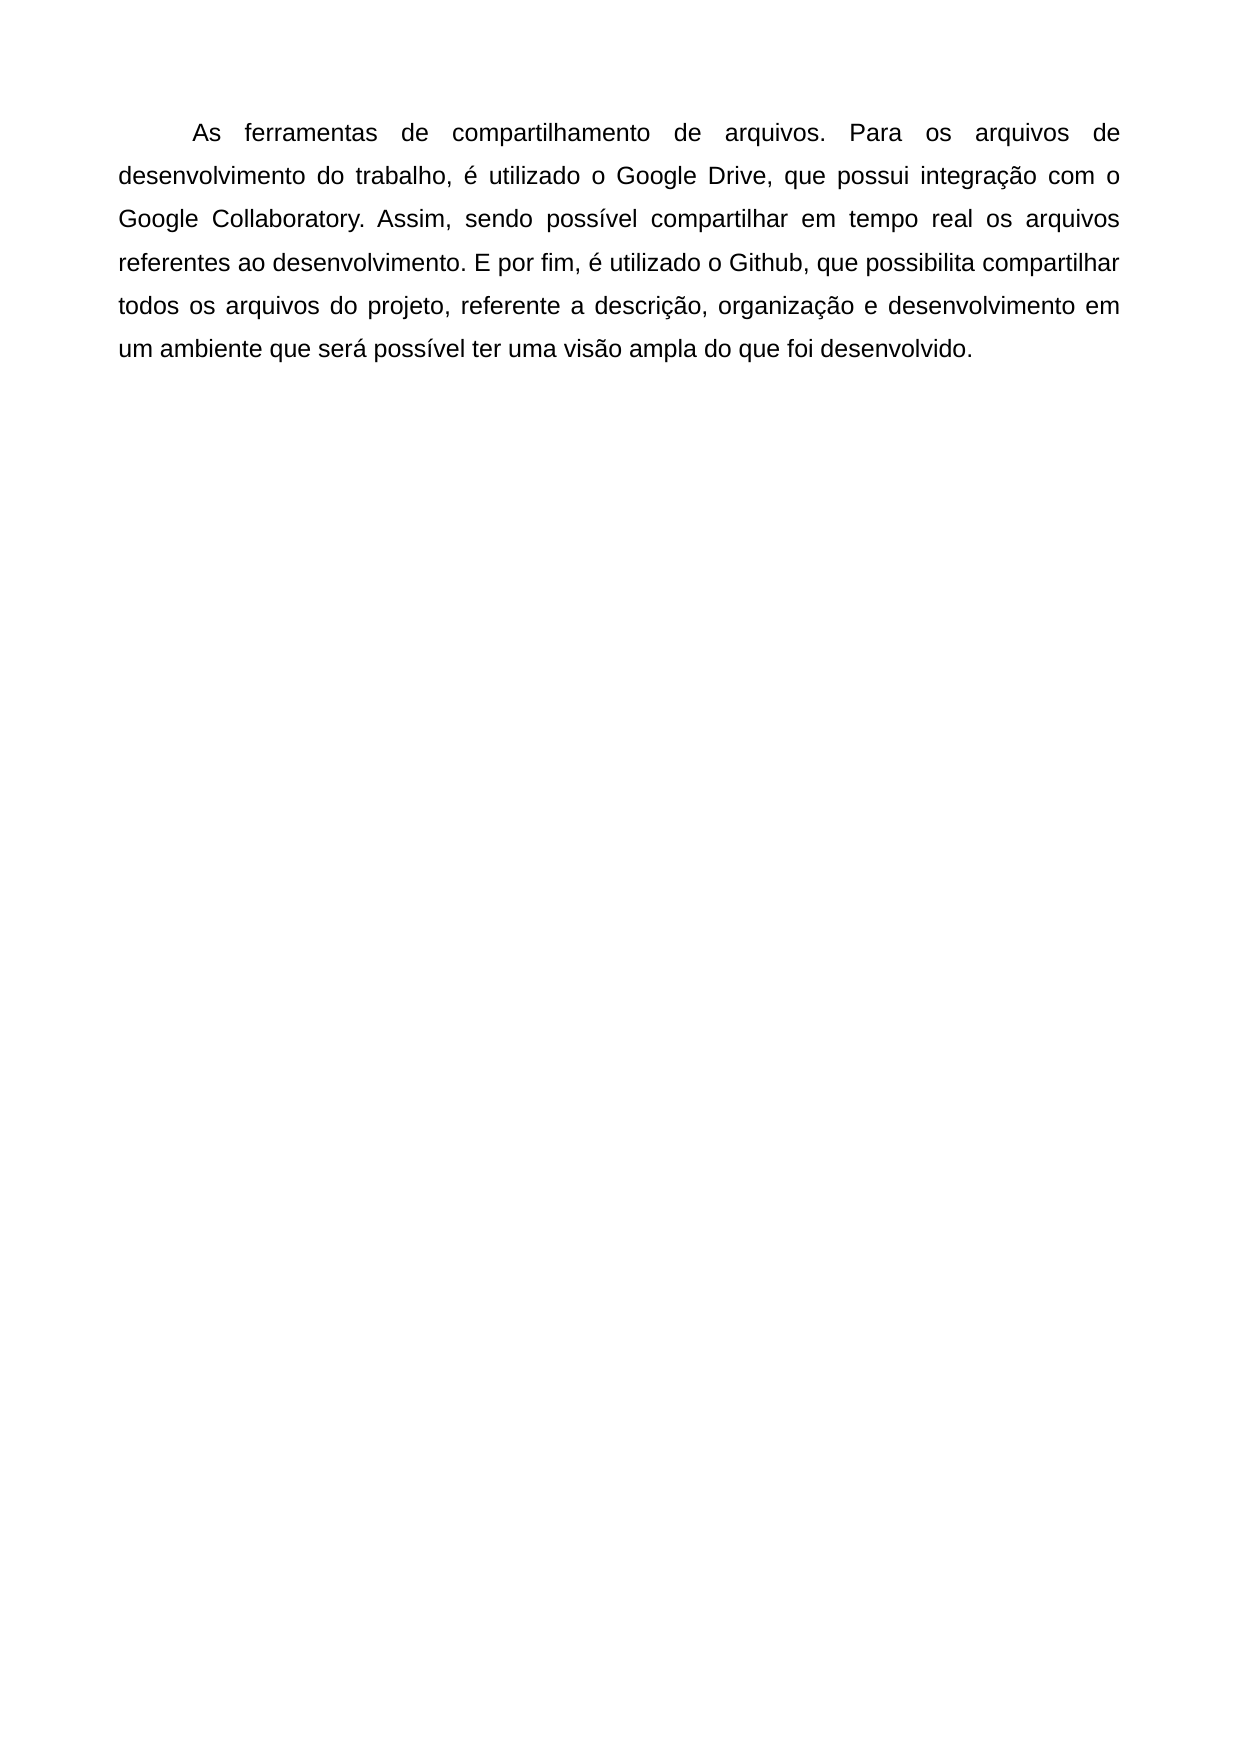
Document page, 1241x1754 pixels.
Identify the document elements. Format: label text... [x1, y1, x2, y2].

text As ferramentas de compartilhamento de arquivos. Para os arquivos de desenvolvimento do trabalho, é utilizado o Google Drive, que possui integração com o Google Collaboratory. Assim, sendo possível compartilhar em tempo real os arquivos referentes ao desenvolvimento. E por fim, é utilizado o Github, que possibilita compartilhar todos os arquivos do projeto, referente a descrição, organização e desenvolvimento em um ambiente que será possível ter uma visão ampla do que foi desenvolvido. [118, 118, 1122, 362]
